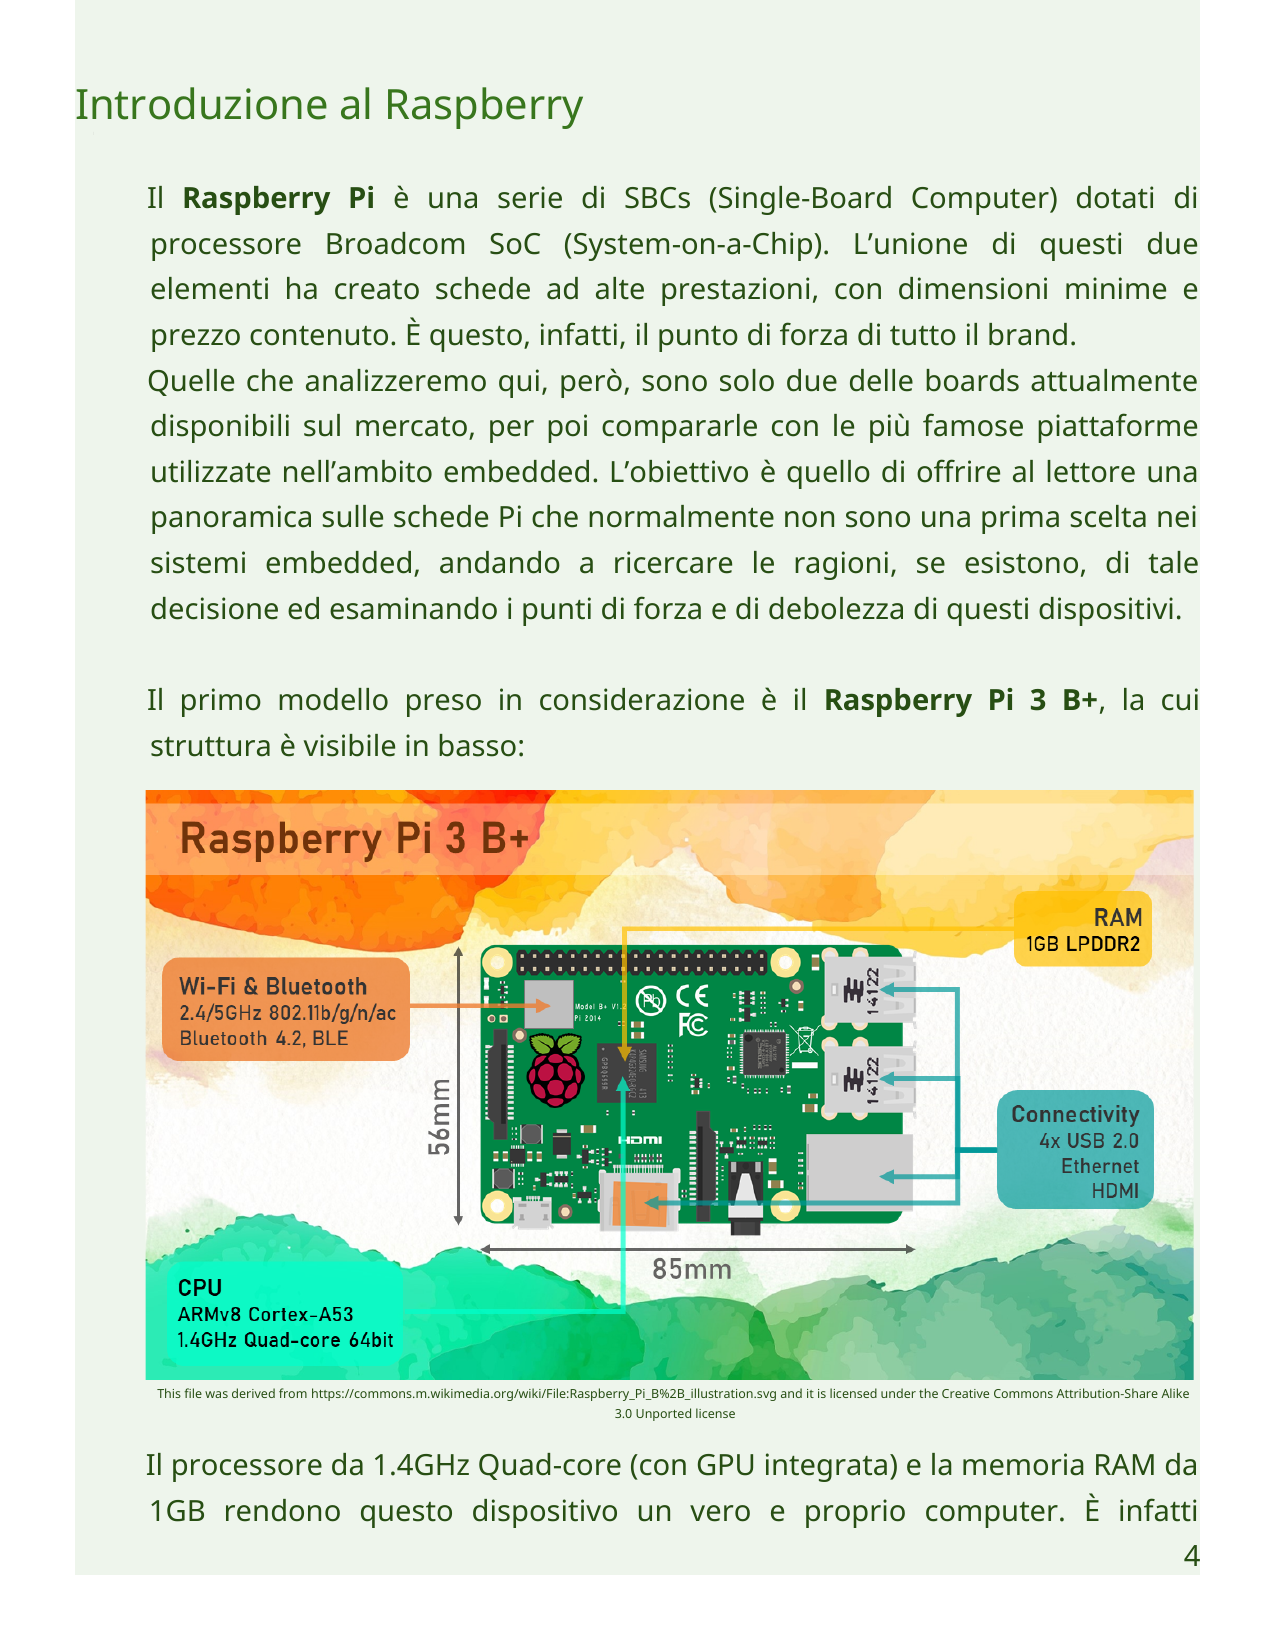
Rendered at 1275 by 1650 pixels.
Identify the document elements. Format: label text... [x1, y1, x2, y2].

text Il Raspberry Pi è una serie di SBCs (Single-Board Computer) dotati di processore Broadcom SoC (System-on-a-Chip). L’unione di questi due elementi ha creato schede ad alte prestazioni, con dimensioni minime e prezzo contenuto. È questo, infatti, il punto di forza di tutto il brand. [147, 177, 1200, 354]
text This file was derived from https://commons.m.wikimedia.org/wiki/File:Raspberry_Pi_B%2B_illustration.svg and it is licensed under the Creative Commons Attribution-Share Alike 3.0 Unported license [147, 1386, 1200, 1422]
subtitle Introduzione al Raspberry [75, 75, 1200, 132]
text Il processore da 1.4GHz Quad-core (con GPU integrata) e la memoria RAM da 1GB rendono questo dispositivo un vero e proprio computer. È infatti [146, 1444, 1200, 1529]
text Quelle che analizzeremo qui, però, sono solo due delle boards attualmente disponibili sul mercato, per poi compararle con le più famose piattaforme utilizzate nell’ambito embedded. L’obiettivo è quello di offrire al lettore una panoramica sulle schede Pi che normalmente non sono una prima scelta nei sistemi embedded, andando a ricercare le ragioni, se esistono, di tale decisione ed esaminando i punti di forza e di debolezza di questi dispositivi. [147, 360, 1200, 628]
picture [145, 790, 1194, 1380]
text Il primo modello preso in considerazione è il Raspberry Pi 3 B+, la cui struttura è visibile in basso: [147, 679, 1200, 764]
